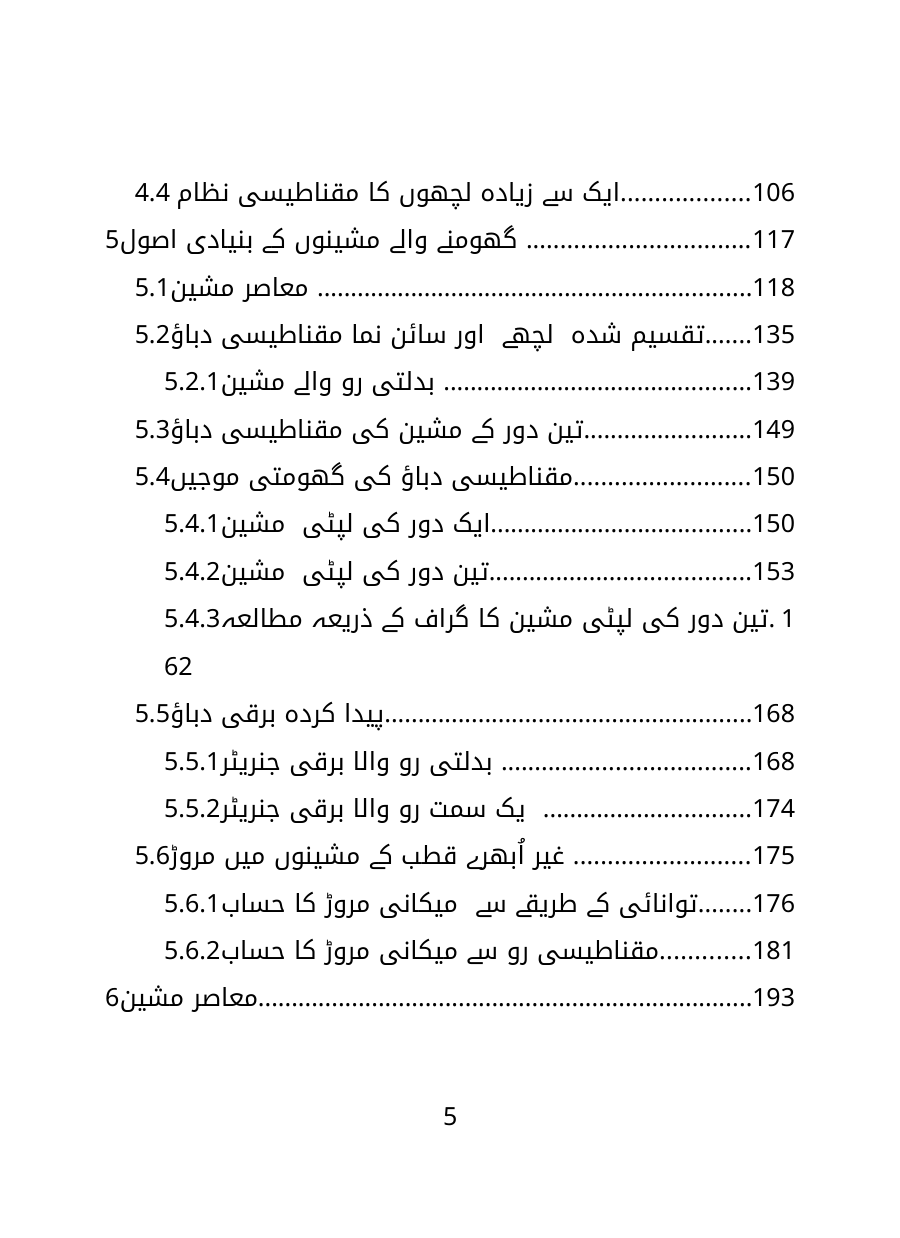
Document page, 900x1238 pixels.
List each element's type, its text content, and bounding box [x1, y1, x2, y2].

text 5.6غیر اُبھرے قطب کے مشینوں میں مروڑ 175 [134, 833, 795, 880]
text 5.6.1توانائی کے طریقے سے میکانی مروڑ کا حساب 176 [164, 880, 795, 927]
text 5.3تین دور کے مشین کی مقناطیسی دباؤ 149 [134, 406, 795, 453]
text 5.6.2مقناطیسی رو سے میکانی مروڑ کا حساب 181 [164, 927, 795, 975]
text 5.5پیدا کردہ برقی دباؤ 168 [134, 690, 795, 738]
text 5.2تقسیم شدہ لچھے اور سائن نما مقناطیسی دباؤ 135 [134, 311, 795, 359]
text 5.1معاصر مشین 118 [134, 264, 795, 311]
text 5گھومنے والے مشینوں کے بنیادی اصول 117 [105, 216, 795, 264]
text 5.5.1بدلتی رو والا برقی جنریٹر 168 [164, 738, 795, 785]
text 6معاصر مشین 193 [105, 975, 795, 1022]
text 5.2.1بدلتی رو والے مشین 139 [164, 359, 795, 406]
text 4.4 ایک سے زیادہ لچھوں کا مقناطیسی نظام 106 [134, 169, 795, 216]
text 5.5.2یک سمت رو والا برقی جنریٹر 174 [164, 785, 795, 833]
text 5.4.2تین دور کی لپٹی مشین 153 [164, 548, 795, 596]
text 5.4.1ایک دور کی لپٹی مشین 150 [164, 501, 795, 548]
text 5.4.3تین دور کی لپٹی مشین کا گراف کے ذریعہ مطالعہ 162 [164, 596, 795, 690]
text 5.4مقناطیسی دباؤ کی گھومتی موجیں 150 [134, 453, 795, 501]
